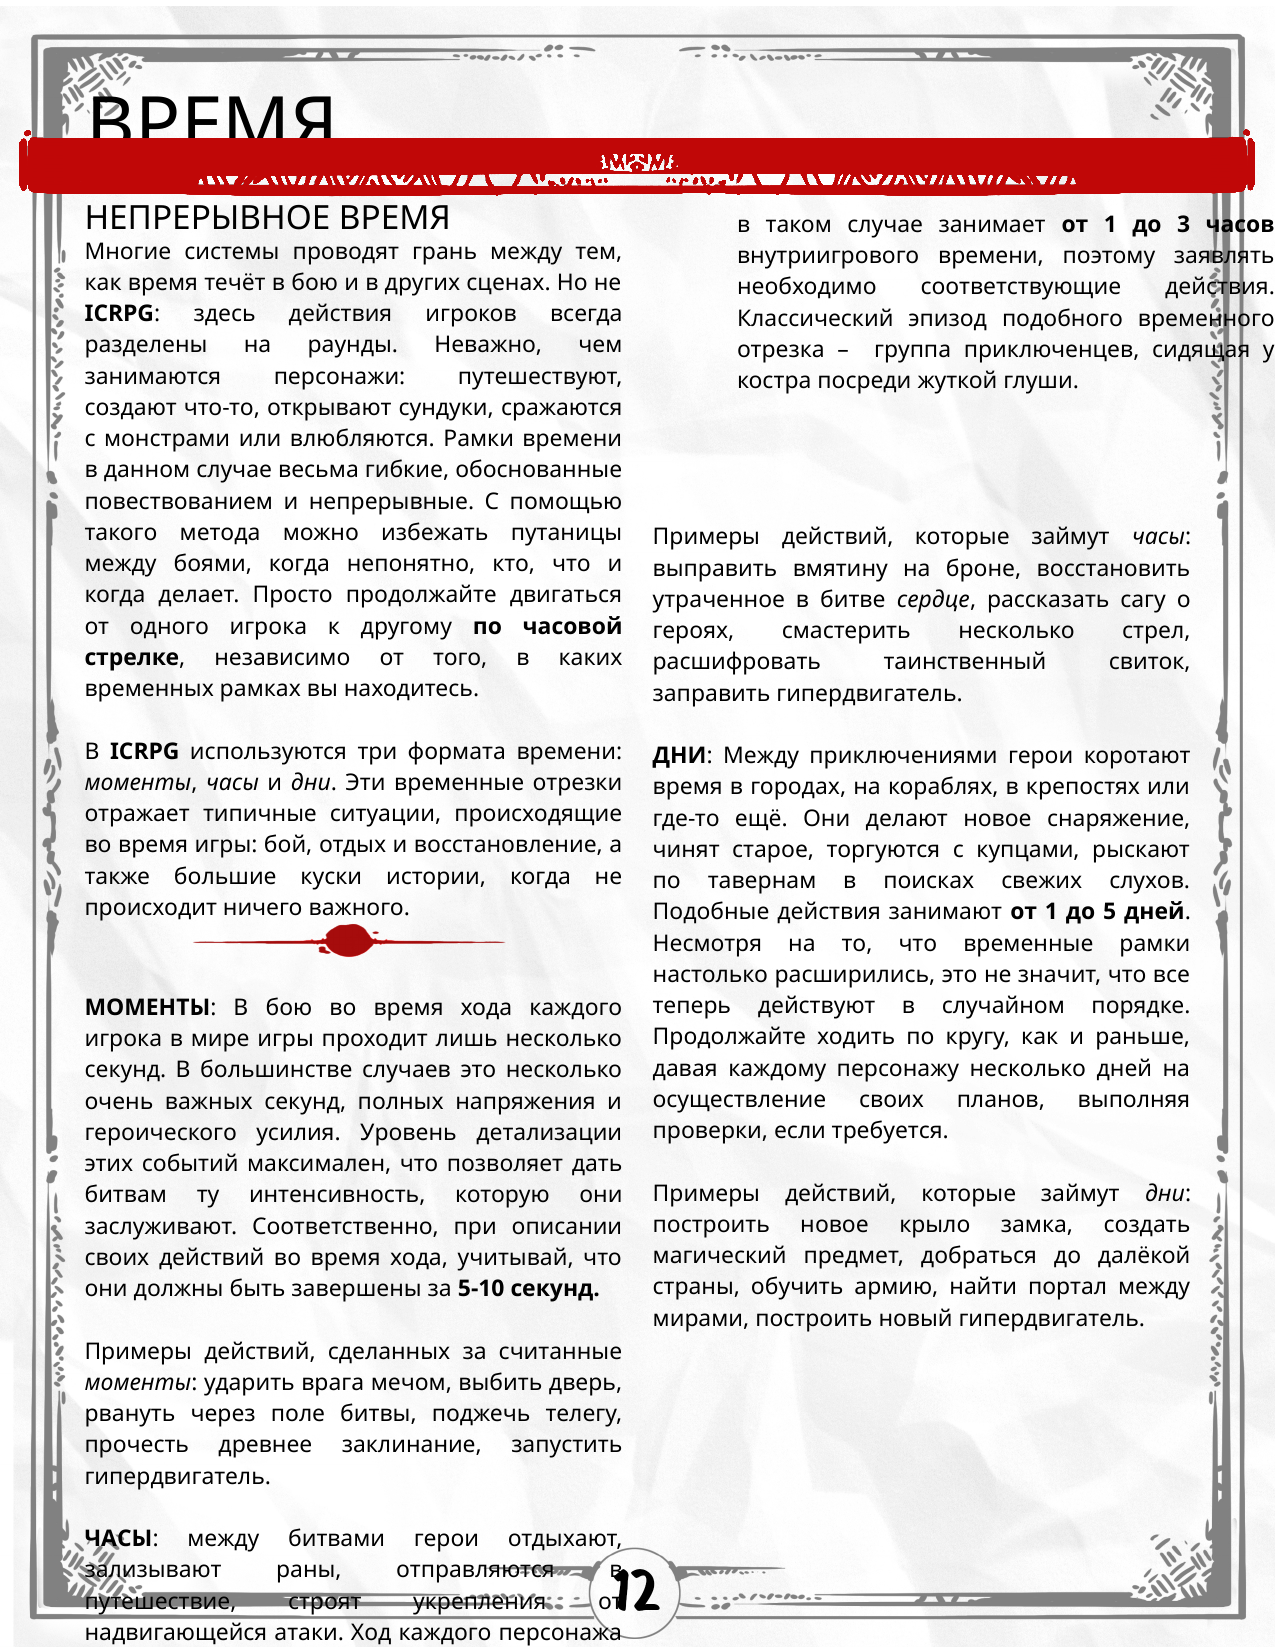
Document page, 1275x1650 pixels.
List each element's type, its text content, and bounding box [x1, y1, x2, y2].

text МОМЕНТЫ: В бою во время хода каждого игрока в мире игры проходит лишь несколько секунд. В большинстве случаев это несколько очень важных секунд, полных напряжения и героического усилия. Уровень детализации этих событий максимален, что позволяет дать битвам ту интенсивность, которую они заслуживают. Соответственно, при описании своих действий во время хода, учитывай, что они должны быть завершены за 5-10 секунд. [84, 991, 622, 1303]
text В ICRPG используются три формата времени: моменты, часы и дни. Эти временные отрезки отражает типичные ситуации, происходящие во время игры: бой, отдых и восстановление, а также большие куски истории, когда не происходит ничего важного. [84, 735, 622, 922]
text ДНИ: Между приключениями герои коротают время в городах, на кораблях, в крепостях или где-то ещё. Они делают новое снаряжение, чинят старое, торгуются с купцами, рыскают по тавернам в поисках свежих слухов. Подобные действия занимают от 1 до 5 дней. Несмотря на то, что временные рамки настолько расширились, это не значит, что все теперь действуют в случайном порядке. Продолжайте ходить по кругу, как и раньше, давая каждому персонажу несколько дней на осуществление своих планов, выполняя проверки, если требуется. [652, 739, 1191, 1145]
text Многие системы проводят грань между тем, как время течёт в бою и в других сценах. Но не ICRPG: здесь действия игроков всегда разделены на раунды. Неважно, чем занимаются персонажи: путешествуют, создают что-то, открывают сундуки, сражаются с монстрами или влюбляются. Рамки времени в данном случае весьма гибкие, обоснованные повествованием и непрерывные. С помощью такого метода можно избежать путаницы между боями, когда непонятно, кто, что и когда делает. Просто продолжайте двигаться от одного игрока к другому по часовой стрелке, независимо от того, в каких временных рамках вы находитесь. [84, 235, 622, 703]
text ЧАСЫ: между битвами герои отдыхают, зализывают раны, отправляются в путешествие, строят укрепления от надвигающейся атаки. Ход каждого персонажа [84, 1522, 622, 1647]
subtitle НЕПРЕРЫВНОЕ ВРЕМЯ [84, 208, 622, 235]
text Примеры действий, которые займут дни: построить новое крыло замка, создать магический предмет, добраться до далёкой страны, обучить армию, найти портал между мирами, построить новый гипердвигатель. [652, 1176, 1191, 1333]
picture [0, 6, 1275, 1647]
text Примеры действий, которые займут часы: выправить вмятину на броне, восстановить утраченное в битве сердце, рассказать сагу о героях, смастерить несколько стрел, расшифровать таинственный свиток, заправить гипердвигатель. [652, 520, 1191, 708]
text Примеры действий, сделанных за считанные моменты: ударить врага мечом, выбить дверь, рвануть через поле битвы, поджечь телегу, прочесть древнее заклинание, запустить гипердвигатель. [84, 1335, 622, 1491]
text в таком случае занимает от 1 до 3 часов внутриигрового времени, поэтому заявлять необходимо соответствующие действия. Классический эпизод подобного временного отрезка – группа приключенцев, сидящая у костра посреди жуткой глуши. [737, 203, 1275, 395]
